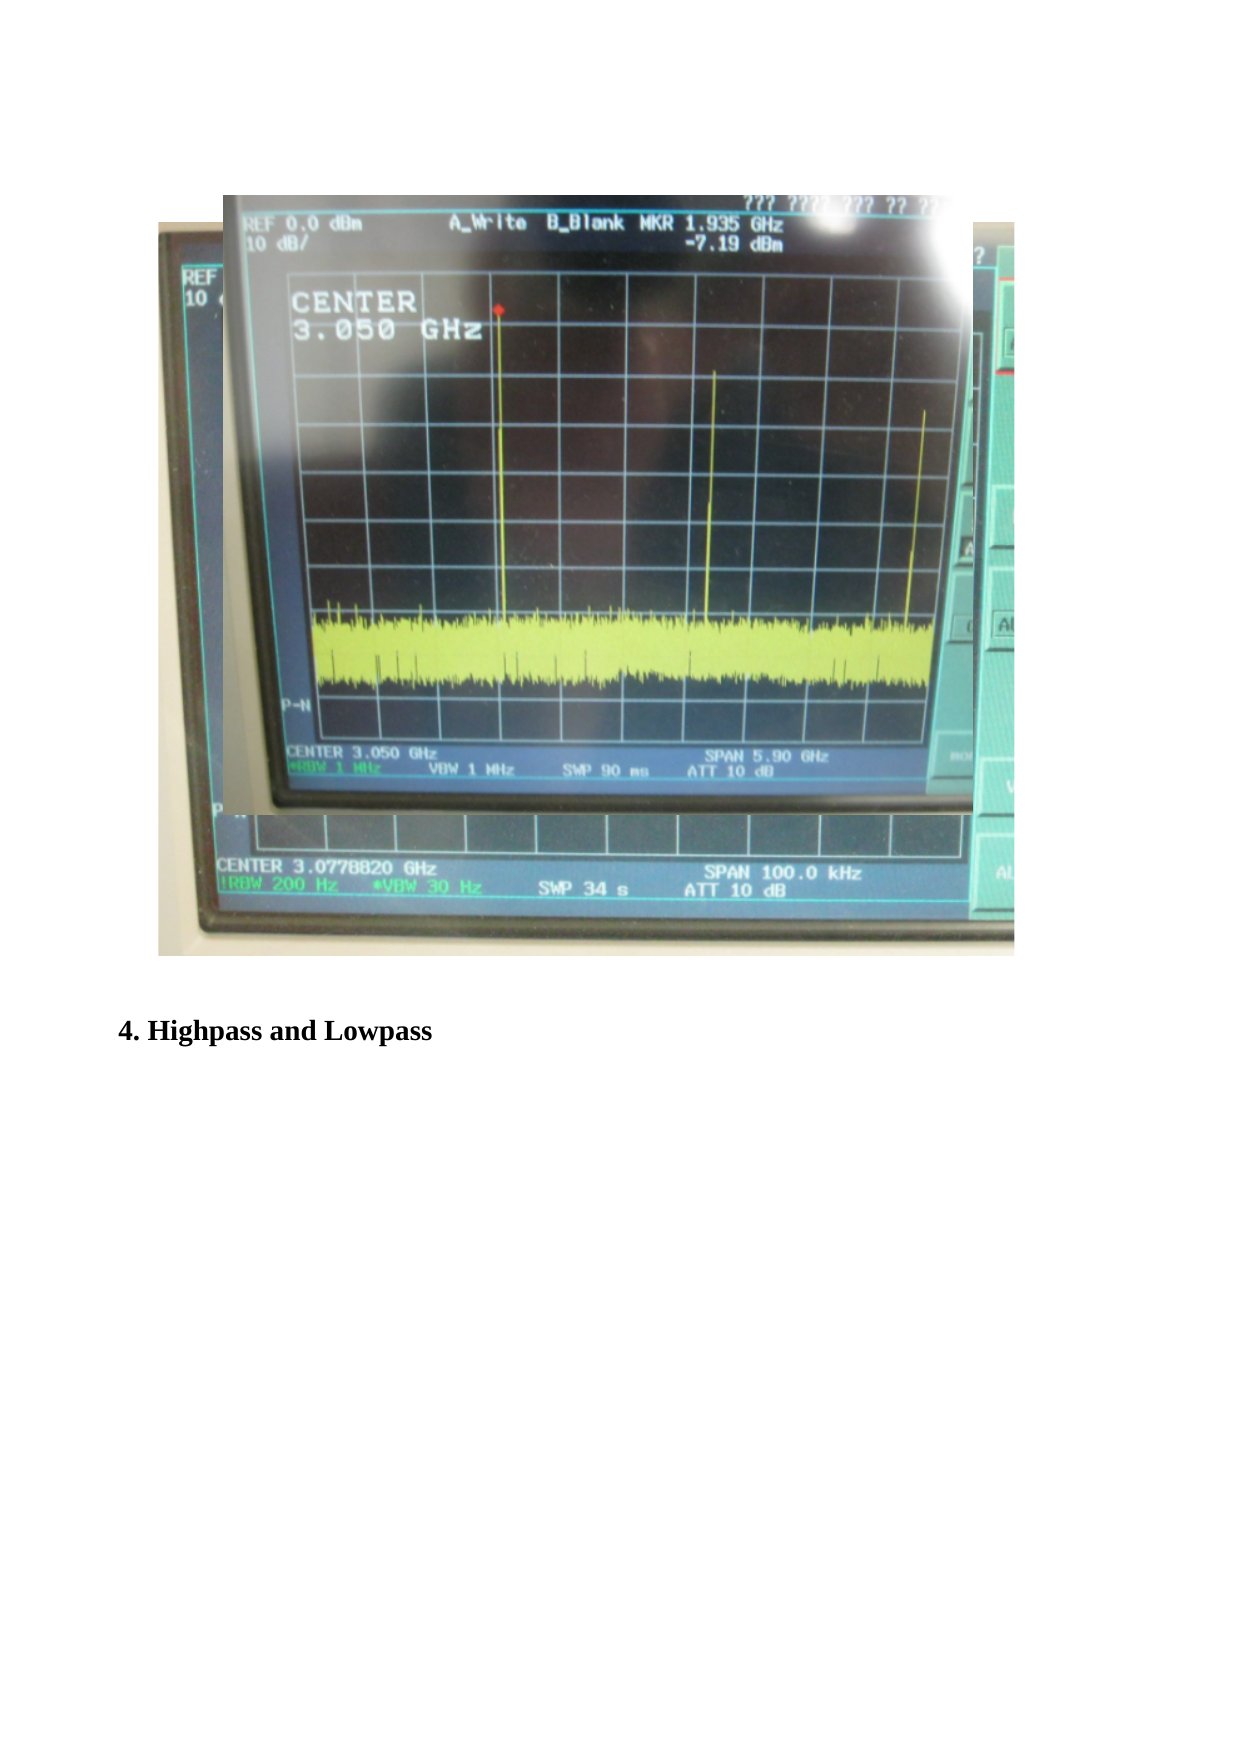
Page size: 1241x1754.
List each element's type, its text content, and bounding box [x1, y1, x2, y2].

picture [158, 195, 1015, 956]
text 4. Highpass and Lowpass [118, 1013, 1122, 1047]
